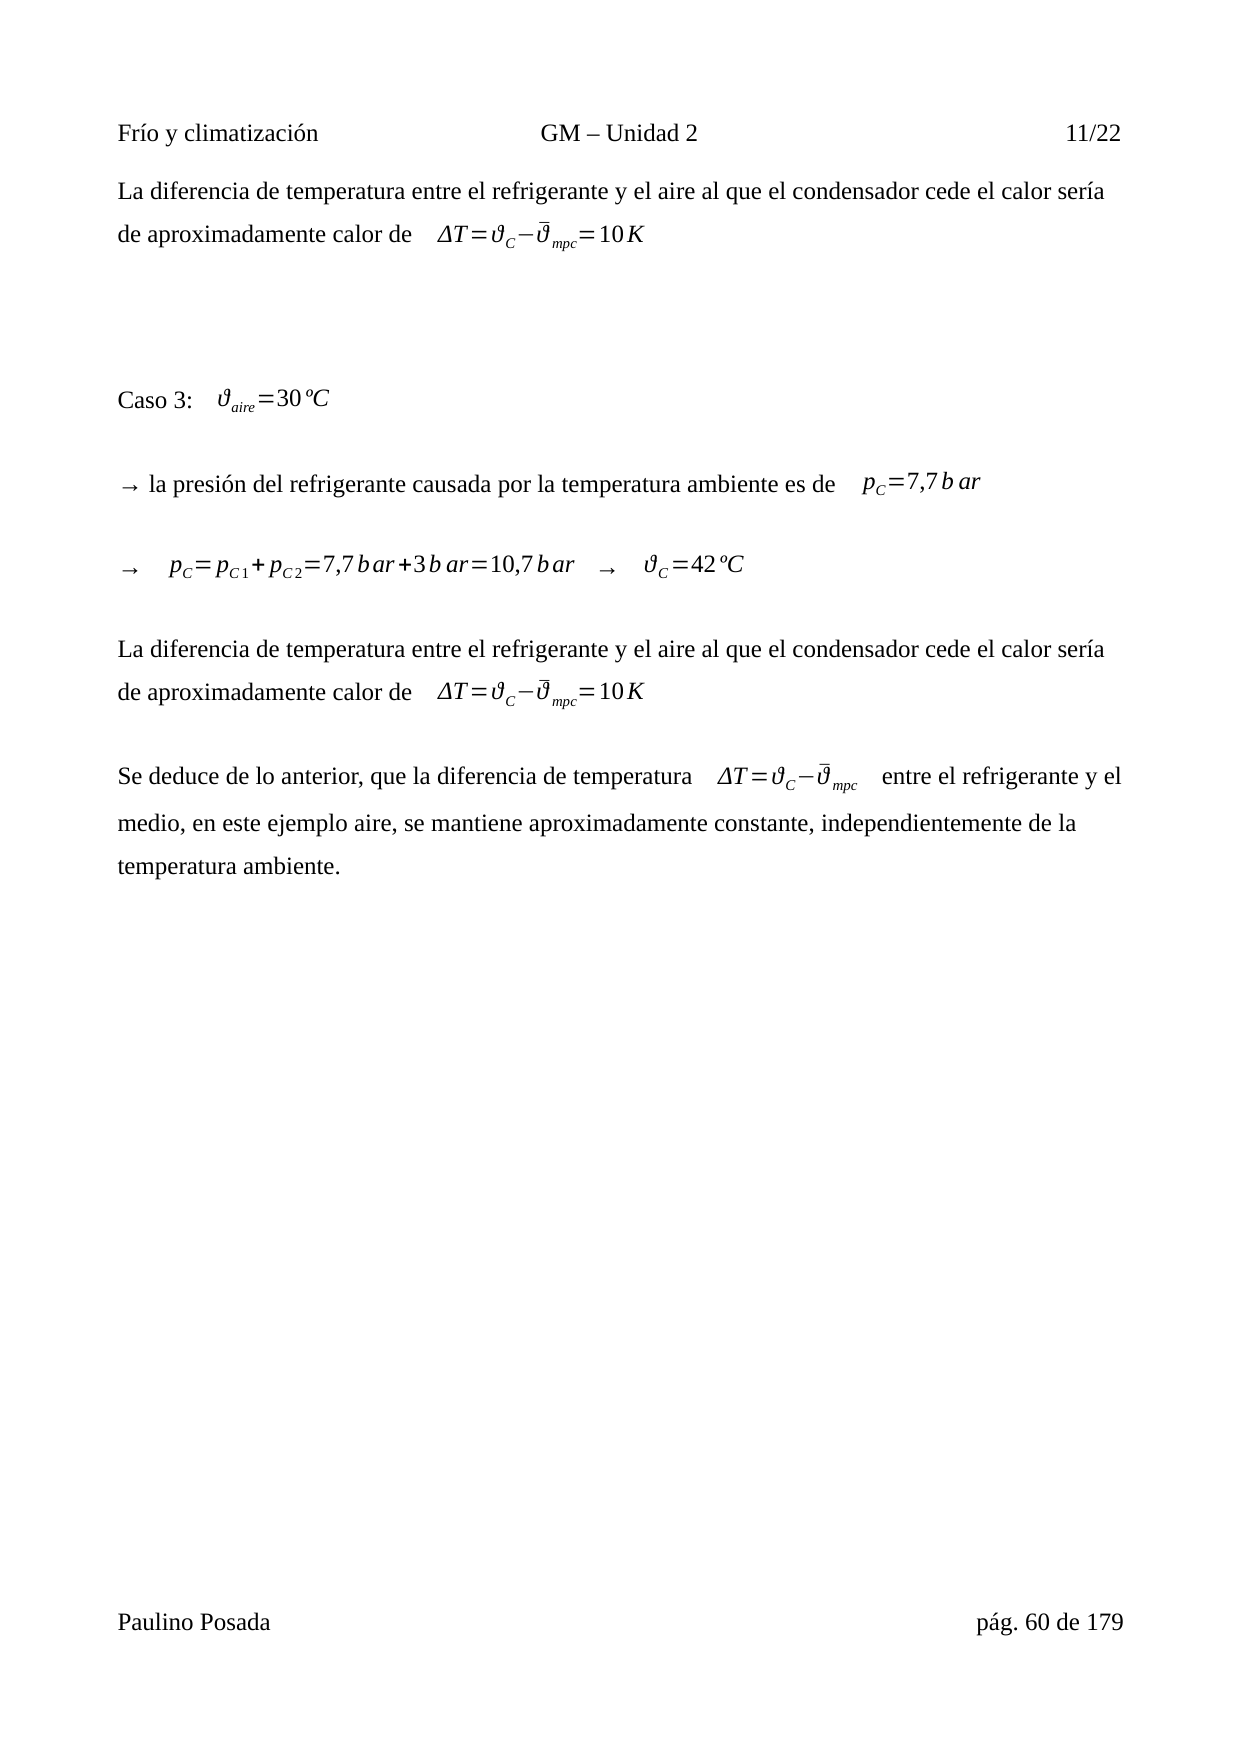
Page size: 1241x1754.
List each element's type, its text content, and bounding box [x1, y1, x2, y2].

text → la presión del refrigerante causada por la temperatura ambiente es de [117, 468, 1123, 499]
text La diferencia de temperatura entre el refrigerante y el aire al que el condensador cede el calor sería de aproximadamente calor de [117, 634, 1123, 709]
text Caso 3: [117, 384, 1123, 416]
text → → [117, 551, 1123, 582]
text Se deduce de lo anterior, que la diferencia de temperatura entre el refrigerante y el medio, en este ejemplo aire, se mantiene aproximadamente constante, independientemente de la temperatura ambiente. [117, 761, 1123, 880]
text La diferencia de temperatura entre el refrigerante y el aire al que el condensador cede el calor sería de aproximadamente calor de [117, 176, 1123, 252]
